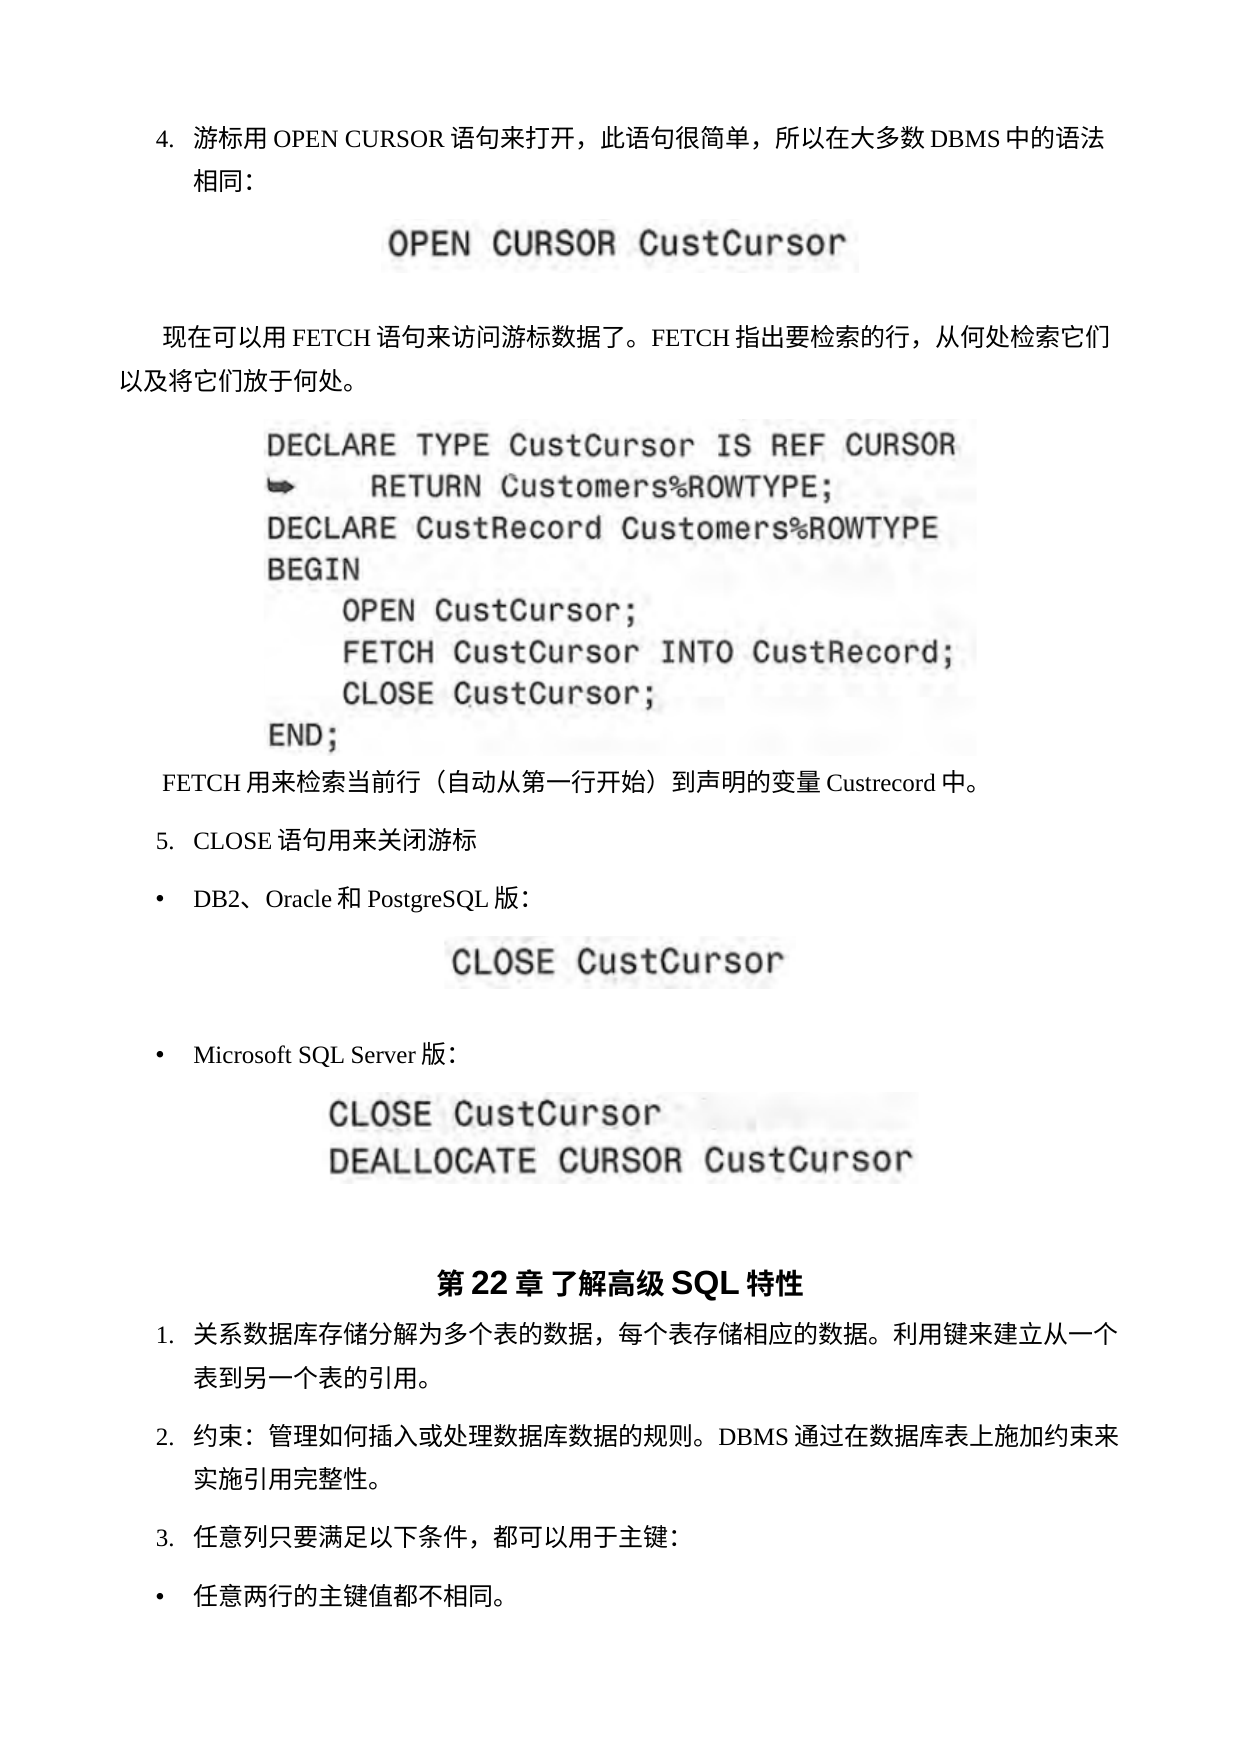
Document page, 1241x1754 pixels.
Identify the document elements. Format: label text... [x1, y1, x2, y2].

list CLOSE语句用来关闭游标 [156, 821, 1122, 857]
list 任意列只要满足以下条件，都可以用于主键： [156, 1518, 1122, 1554]
picture [321, 1092, 919, 1184]
list 关系数据库存储分解为多个表的数据，每个表存储相应的数据。利用键来建立从一个表到另一个表的引用。 [156, 1315, 1122, 1395]
text 现在可以用FETCH语句来访问游标数据了。FETCH指出要检索的行，从何处检索它们以及将它们放于何处。 [118, 318, 1122, 397]
list Microsoft SQL Server版： [156, 1035, 1122, 1071]
picture [381, 219, 860, 273]
subtitle 第22章 了解高级SQL特性 [118, 1261, 1122, 1302]
list DB2、Oracle和PostgreSQL版： [156, 879, 1122, 915]
picture [263, 419, 977, 756]
list 游标用OPEN CURSOR语句来打开，此语句很简单，所以在大多数DBMS中的语法相同： [156, 118, 1122, 198]
list 任意两行的主键值都不相同。 [156, 1576, 1122, 1612]
list 约束：管理如何插入或处理数据库数据的规则。DBMS通过在数据库表上施加约束来实施引用完整性。 [156, 1416, 1122, 1496]
text FETCH用来检索当前行（自动从第一行开始）到声明的变量Custrecord中。 [118, 763, 1122, 799]
picture [444, 936, 796, 989]
